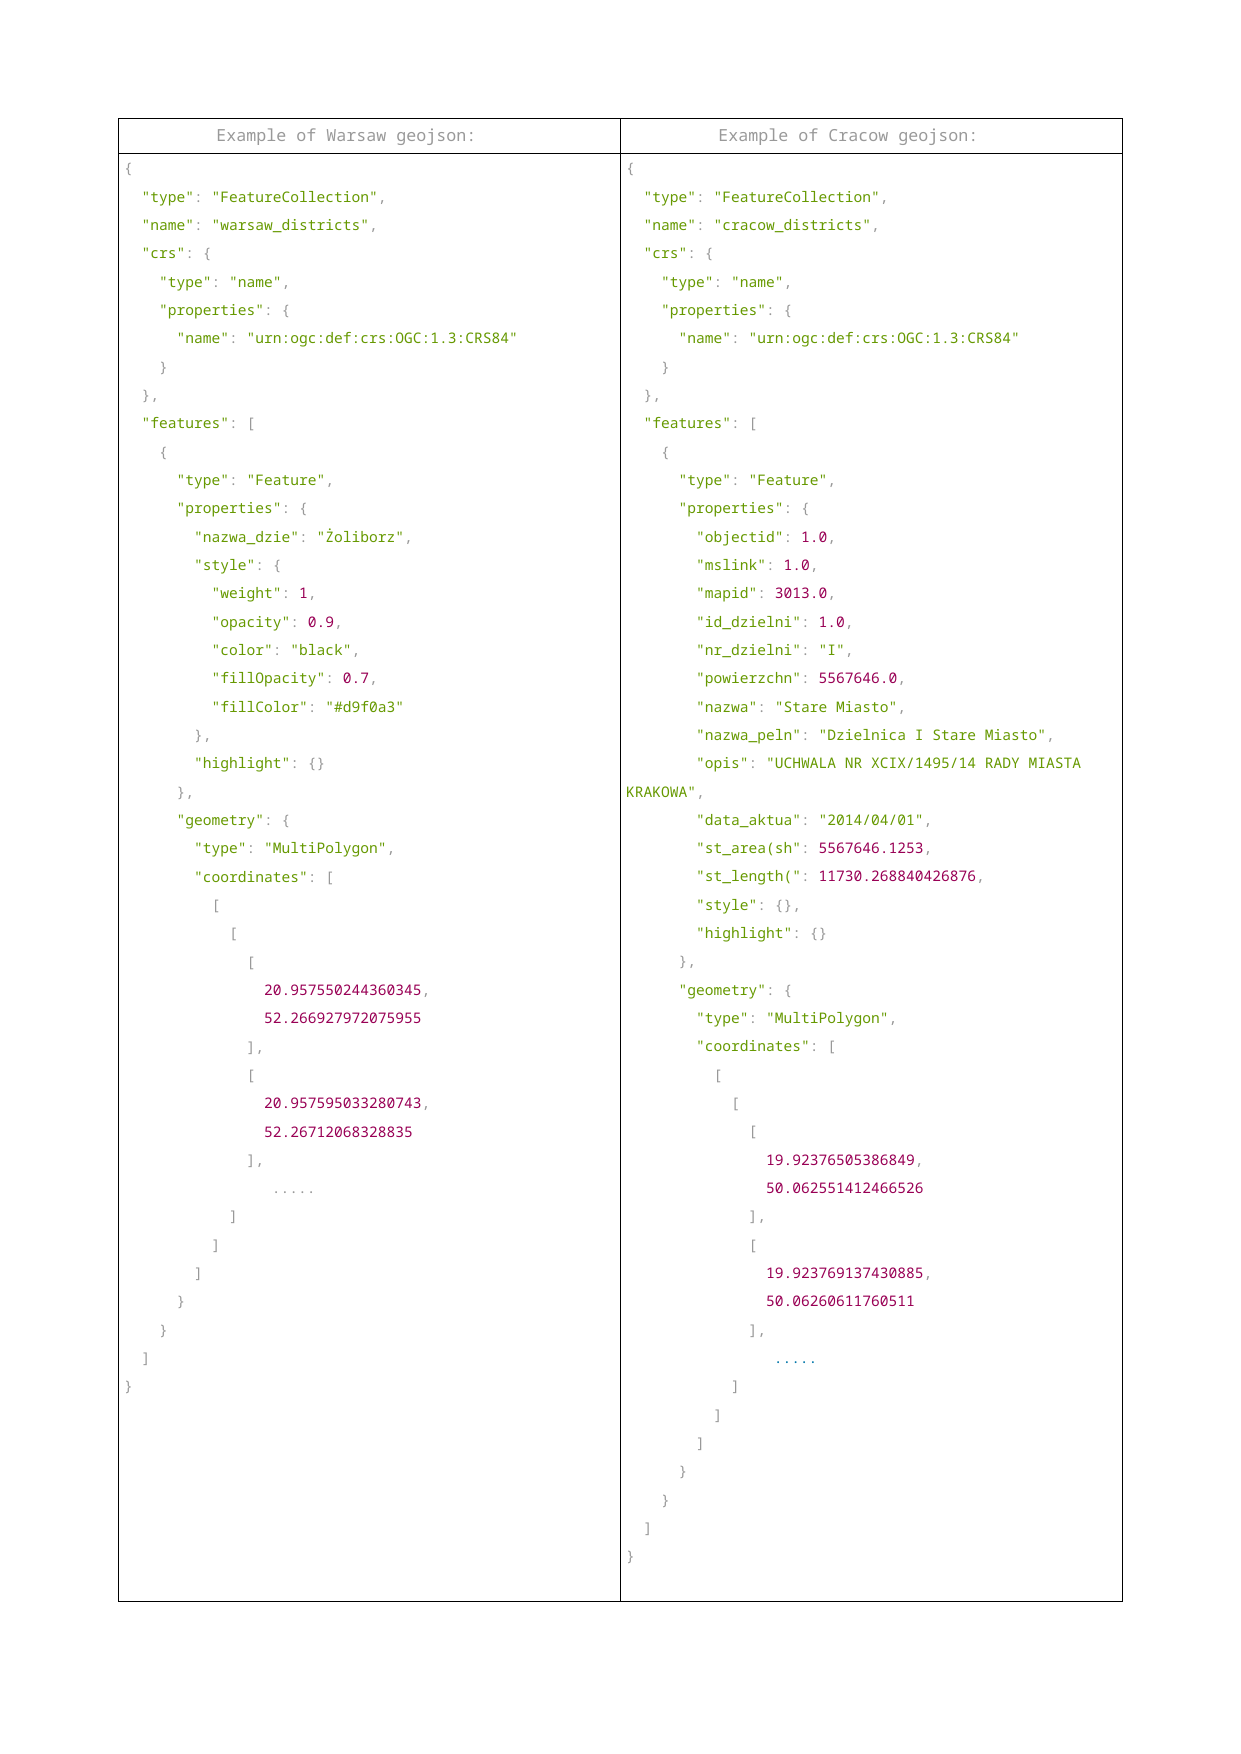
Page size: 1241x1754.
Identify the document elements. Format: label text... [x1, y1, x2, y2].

table_header Example of Cracow geojson: [621, 119, 1122, 152]
table_header Example of Warsaw geojson: [119, 119, 620, 152]
table_cell { "type": "FeatureCollection", "name": "cracow_districts", "crs": { "type": "name", "properties": { "name": "urn:ogc:def:crs:OGC:1.3:CRS84" } }, "features": [ { "type": "Feature", "properties": { "objectid": 1.0, "mslink": 1.0, "mapid": 3013.0, "id_dzielni": 1.0, "nr_dzielni": "I", "powierzchn": 5567646.0, "nazwa": "Stare Miasto", "nazwa_peln": "Dzielnica I Stare Miasto", "opis": "UCHWALA NR XCIX/1495/14 RADY MIASTA KRAKOWA", "data_aktua": "2014/04/01", "st_area(sh": 5567646.1253, "st_length(": 11730.268840426876, "style": {}, "highlight": {} }, "geometry": { "type": "MultiPolygon", "coordinates": [ [ [ [ 19.92376505386849, 50.062551412466526 ], [ 19.923769137430885, 50.06260611760511 ], ..... ] ] ] } } ] } [621, 154, 1122, 1601]
table_cell { "type": "FeatureCollection", "name": "warsaw_districts", "crs": { "type": "name", "properties": { "name": "urn:ogc:def:crs:OGC:1.3:CRS84" } }, "features": [ { "type": "Feature", "properties": { "nazwa_dzie": "Żoliborz", "style": { "weight": 1, "opacity": 0.9, "color": "black", "fillOpacity": 0.7, "fillColor": "#d9f0a3" }, "highlight": {} }, "geometry": { "type": "MultiPolygon", "coordinates": [ [ [ [ 20.957550244360345, 52.266927972075955 ], [ 20.957595033280743, 52.26712068328835 ], ..... ] ] ] } } ] } [119, 154, 620, 1601]
